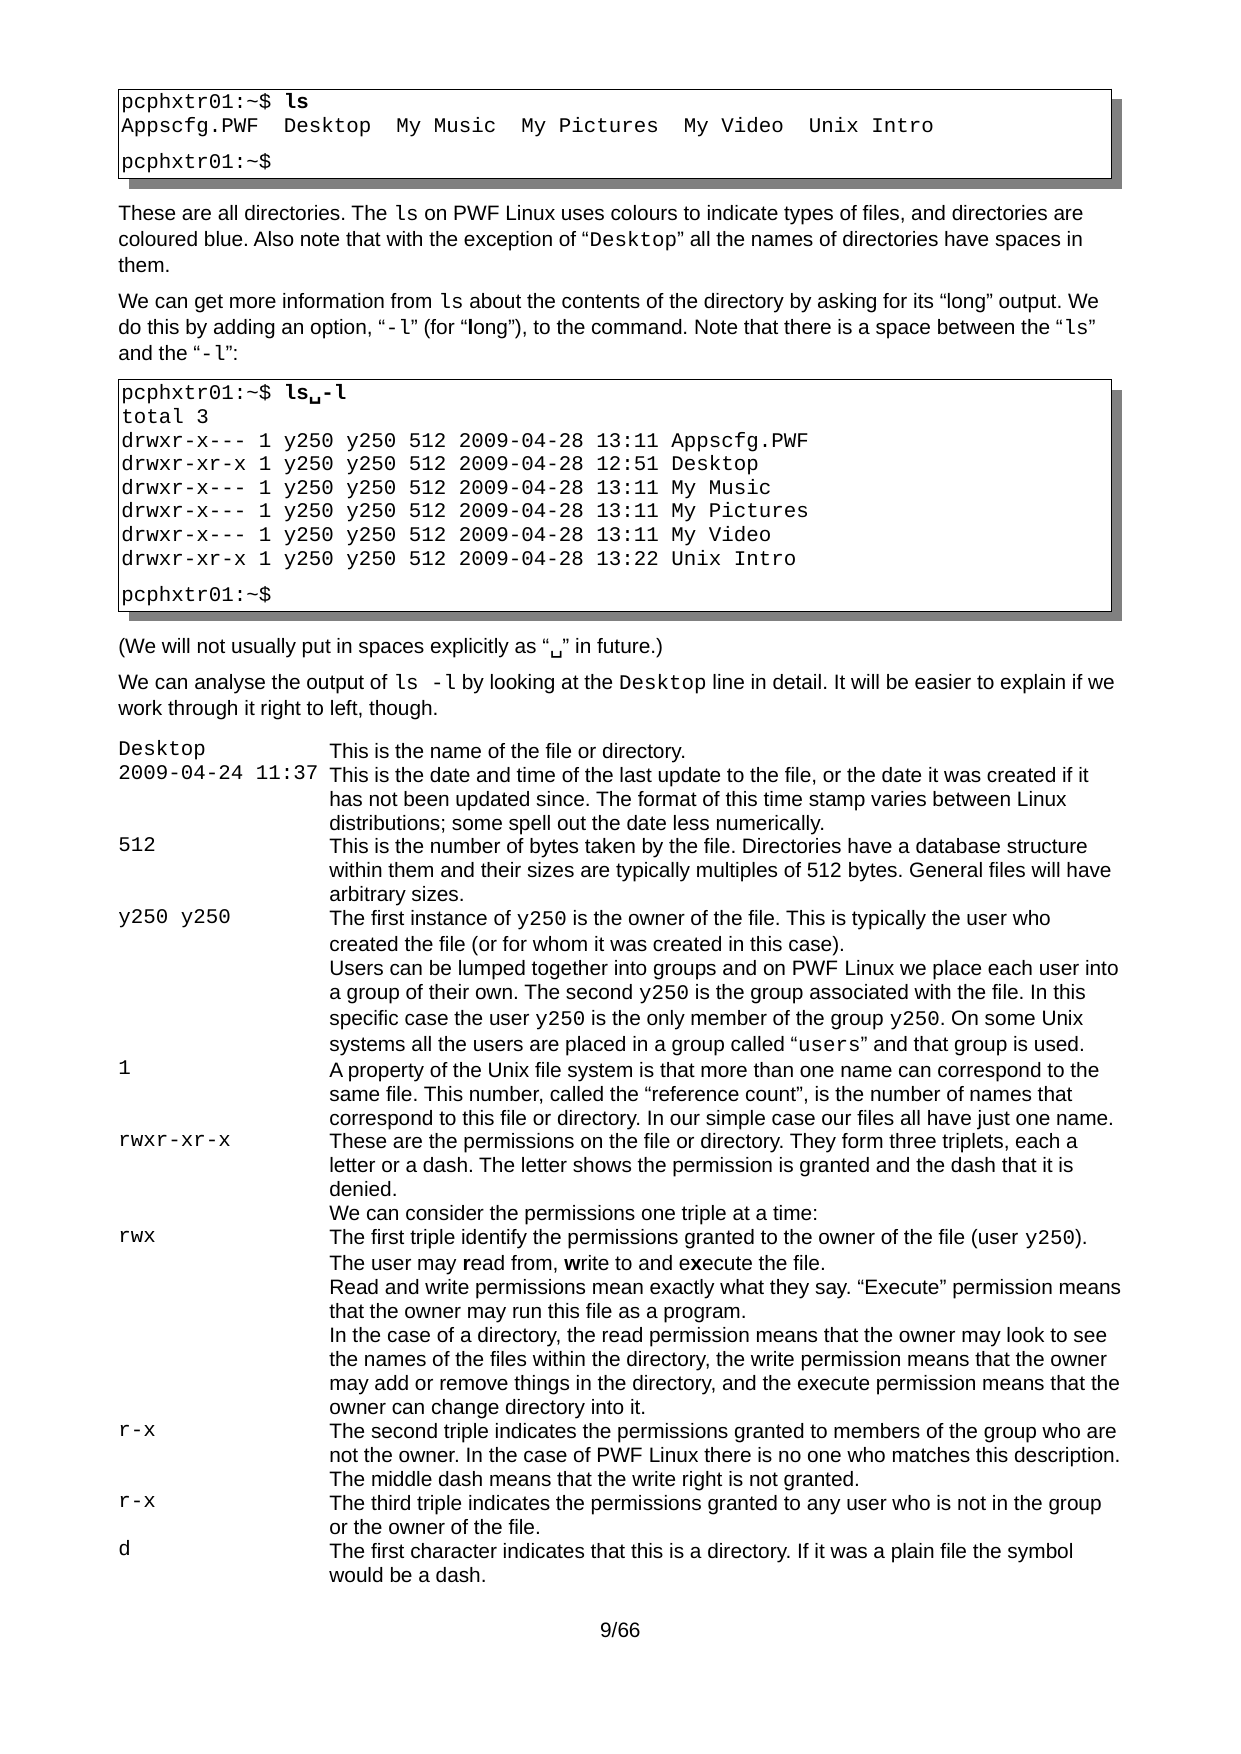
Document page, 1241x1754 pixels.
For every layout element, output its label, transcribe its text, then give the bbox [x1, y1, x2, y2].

table_cell This is the number of bytes taken by the file. Directories have a database structure within them and their sizes are typically multiples of 512 bytes. General files will have arbitrary sizes. [329, 834, 1122, 906]
text pcphxtr01:~$ ls Appscfg.PWF Desktop My Music My Pictures My Video Unix Intro [119, 90, 1111, 139]
table_cell The third triple indicates the permissions granted to any user who is not in the group or the owner of the file. [329, 1491, 1122, 1538]
text pcphxtr01:~$ [119, 148, 1111, 178]
table_header Desktop [118, 739, 329, 762]
table_cell The second triple indicates the permissions granted to members of the group who are not the owner. In the case of PWF Linux there is no one who matches this description. The middle dash means that the write right is not granted. [329, 1419, 1122, 1491]
table_cell The first instance of y250 is the owner of the file. This is typically the user who created the file (or for whom it was created in this case). Users can be lumped together into groups and on PWF Linux we place each user into a group of their own. The second y250 is the group associated with the file. In this specific case the user y250 is the only member of the group y250. On some Unix systems all the users are placed in a group called “users” and that group is used. [329, 906, 1122, 1057]
text pcphxtr01:~$ ls␣-l total 3 drwxr-x--- 1 y250 y250 512 2009-04-28 13:11 Appscfg.PWF drwxr-xr-x 1 y250 y250 512 2009-04-28 12:51 Desktop drwxr-x--- 1 y250 y250 512 2009-04-28 13:11 My Music drwxr-x--- 1 y250 y250 512 2009-04-28 13:11 My Pictures drwxr-x--- 1 y250 y250 512 2009-04-28 13:11 My Video drwxr-xr-x 1 y250 y250 512 2009-04-28 13:22 Unix Intro [119, 380, 1111, 571]
table_cell rwxr-xr-x [118, 1129, 329, 1225]
table_cell r-x [118, 1419, 329, 1491]
table_cell The first character indicates that this is a directory. If it was a plain file the symbol would be a dash. [329, 1539, 1122, 1586]
table_cell This is the date and time of the last update to the file, or the date it was created if it has not been updated since. The format of this time stamp varies between Linux distributions; some spell out the date less numerically. [329, 763, 1122, 834]
text We can analyse the output of ls ‑l by looking at the Desktop line in detail. It will be easier to explain if we work through it right to left, though. [118, 670, 1122, 720]
table_cell r-x [118, 1491, 329, 1538]
table_cell 512 [118, 834, 329, 906]
table_cell A property of the Unix file system is that more than one name can correspond to the same file. This number, called the “reference count”, is the number of names that correspond to this file or directory. In our simple case our files all have just one name. [329, 1058, 1122, 1129]
table_cell 2009-04-24 11:37 [118, 763, 329, 834]
table_cell These are the permissions on the file or directory. They form three triplets, each a letter or a dash. The letter shows the permission is granted and the dash that it is denied. We can consider the permissions one triple at a time: [329, 1129, 1122, 1225]
text These are all directories. The ls on PWF Linux uses colours to indicate types of files, and directories are coloured blue. Also note that with the exception of “Desktop” all the names of directories have spaces in them. [118, 201, 1122, 277]
text (We will not usually put in spaces explicitly as “␣” in future.) [118, 634, 1122, 658]
table_cell 1 [118, 1058, 329, 1129]
table_cell d [118, 1539, 329, 1586]
text We can get more information from ls about the contents of the directory by asking for its “long” output. We do this by adding an option, “‑l” (for “long”), to the command. Note that there is a space between the “ls” and the “‑l”: [118, 289, 1122, 367]
table_cell The first triple identify the permissions granted to the owner of the file (user y250). The user may read from, write to and execute the file. Read and write permissions mean exactly what they say. “Execute” permission means that the owner may run this file as a program. In the case of a directory, the read permission means that the owner may look to see the names of the files within the directory, the write permission means that the owner may add or remove things in the directory, and the execute permission means that the owner can change directory into it. [329, 1225, 1122, 1419]
text pcphxtr01:~$ [119, 581, 1111, 611]
table_header This is the name of the file or directory. [329, 739, 1122, 762]
table_cell rwx [118, 1225, 329, 1419]
table_cell y250 y250 [118, 906, 329, 1057]
